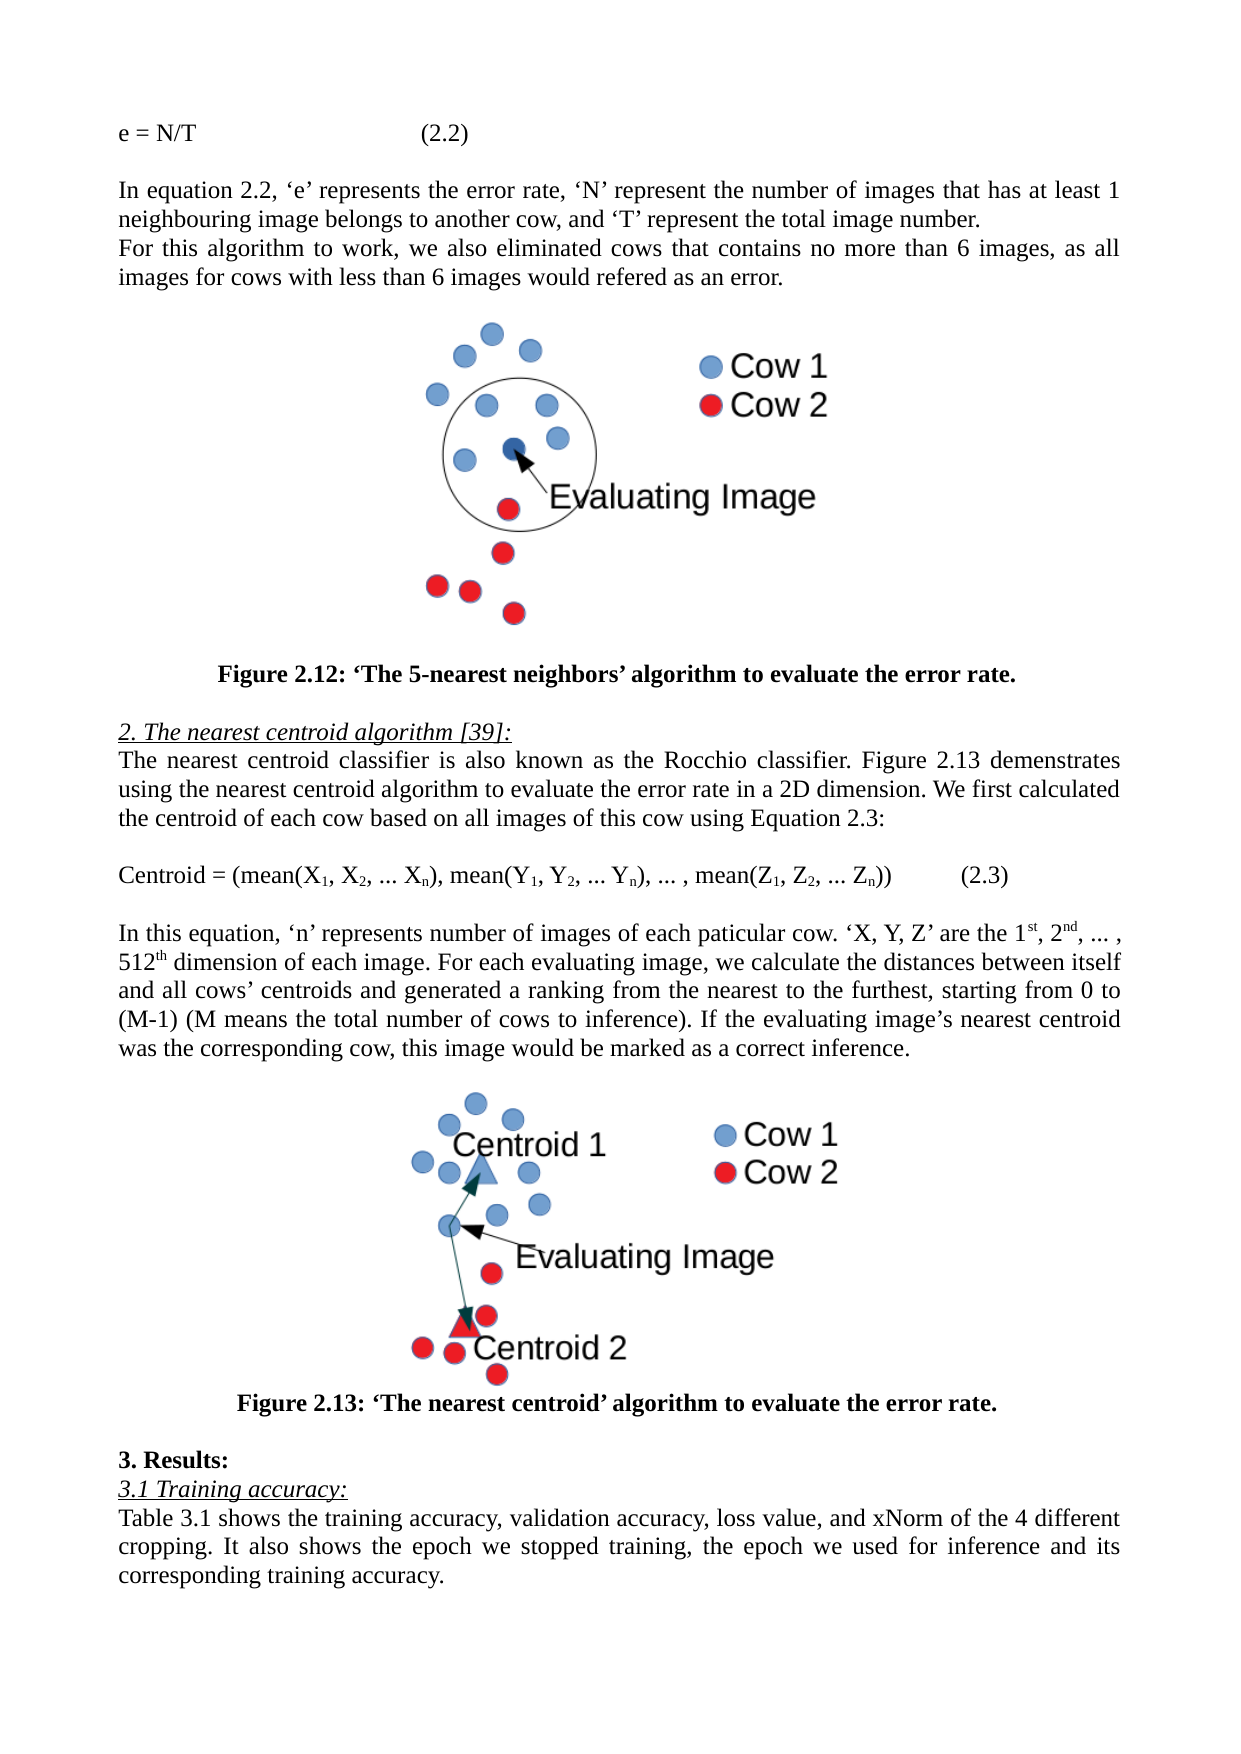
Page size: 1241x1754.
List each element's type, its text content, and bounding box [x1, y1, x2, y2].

text Figure 2.13: ‘The nearest centroid’ algorithm to evaluate the error rate. [118, 1091, 1122, 1416]
text Centroid = (mean(X1, X2, ... Xn), mean(Y1, Y2, ... Yn), ... , mean(Z1, Z2, ... Zn)) (2.3) [118, 861, 1122, 889]
text For this algorithm to work, we also eliminated cows that contains no more than 6 images, as all images for cows with less than 6 images would refered as an error. [118, 233, 1122, 291]
text 3. Results: [118, 1445, 1122, 1474]
picture [395, 1090, 845, 1388]
text In this equation, ‘n’ represents number of images of each paticular cow. ‘X, Y, Z’ are the 1st, 2nd, ... , 512th dimension of each image. For each evaluating image, we calculate the distances between itself and all cows’ centroids and generated a ranking from the nearest to the furthest, starting from 0 to (M-1) (M means the total number of cows to inference). If the evaluating image’s nearest centroid was the corresponding cow, this image would be marked as a correct inference. [118, 918, 1122, 1062]
text 2. The nearest centroid algorithm [39]: [118, 717, 1122, 746]
text e = N/T (2.2) [118, 118, 1122, 147]
text The nearest centroid classifier is also known as the Rocchio classifier. Figure 2.13 demenstrates using the nearest centroid algorithm to evaluate the error rate in a 2D dimension. We first calculated the centroid of each cow based on all images of this cow using Equation 2.3: [118, 746, 1122, 832]
text Figure 2.12: ‘The 5-nearest neighbors’ algorithm to evaluate the error rate. [118, 659, 1122, 688]
picture [398, 319, 843, 631]
text 3.1 Training accuracy: [118, 1474, 1122, 1503]
text Table 3.1 shows the training accuracy, validation accuracy, loss value, and xNorm of the 4 different cropping. It also shows the epoch we stopped training, the epoch we used for inference and its corresponding training accuracy. [118, 1503, 1122, 1589]
text In equation 2.2, ‘e’ represents the error rate, ‘N’ represent the number of images that has at least 1 neighbouring image belongs to another cow, and ‘T’ represent the total image number. [118, 176, 1122, 233]
